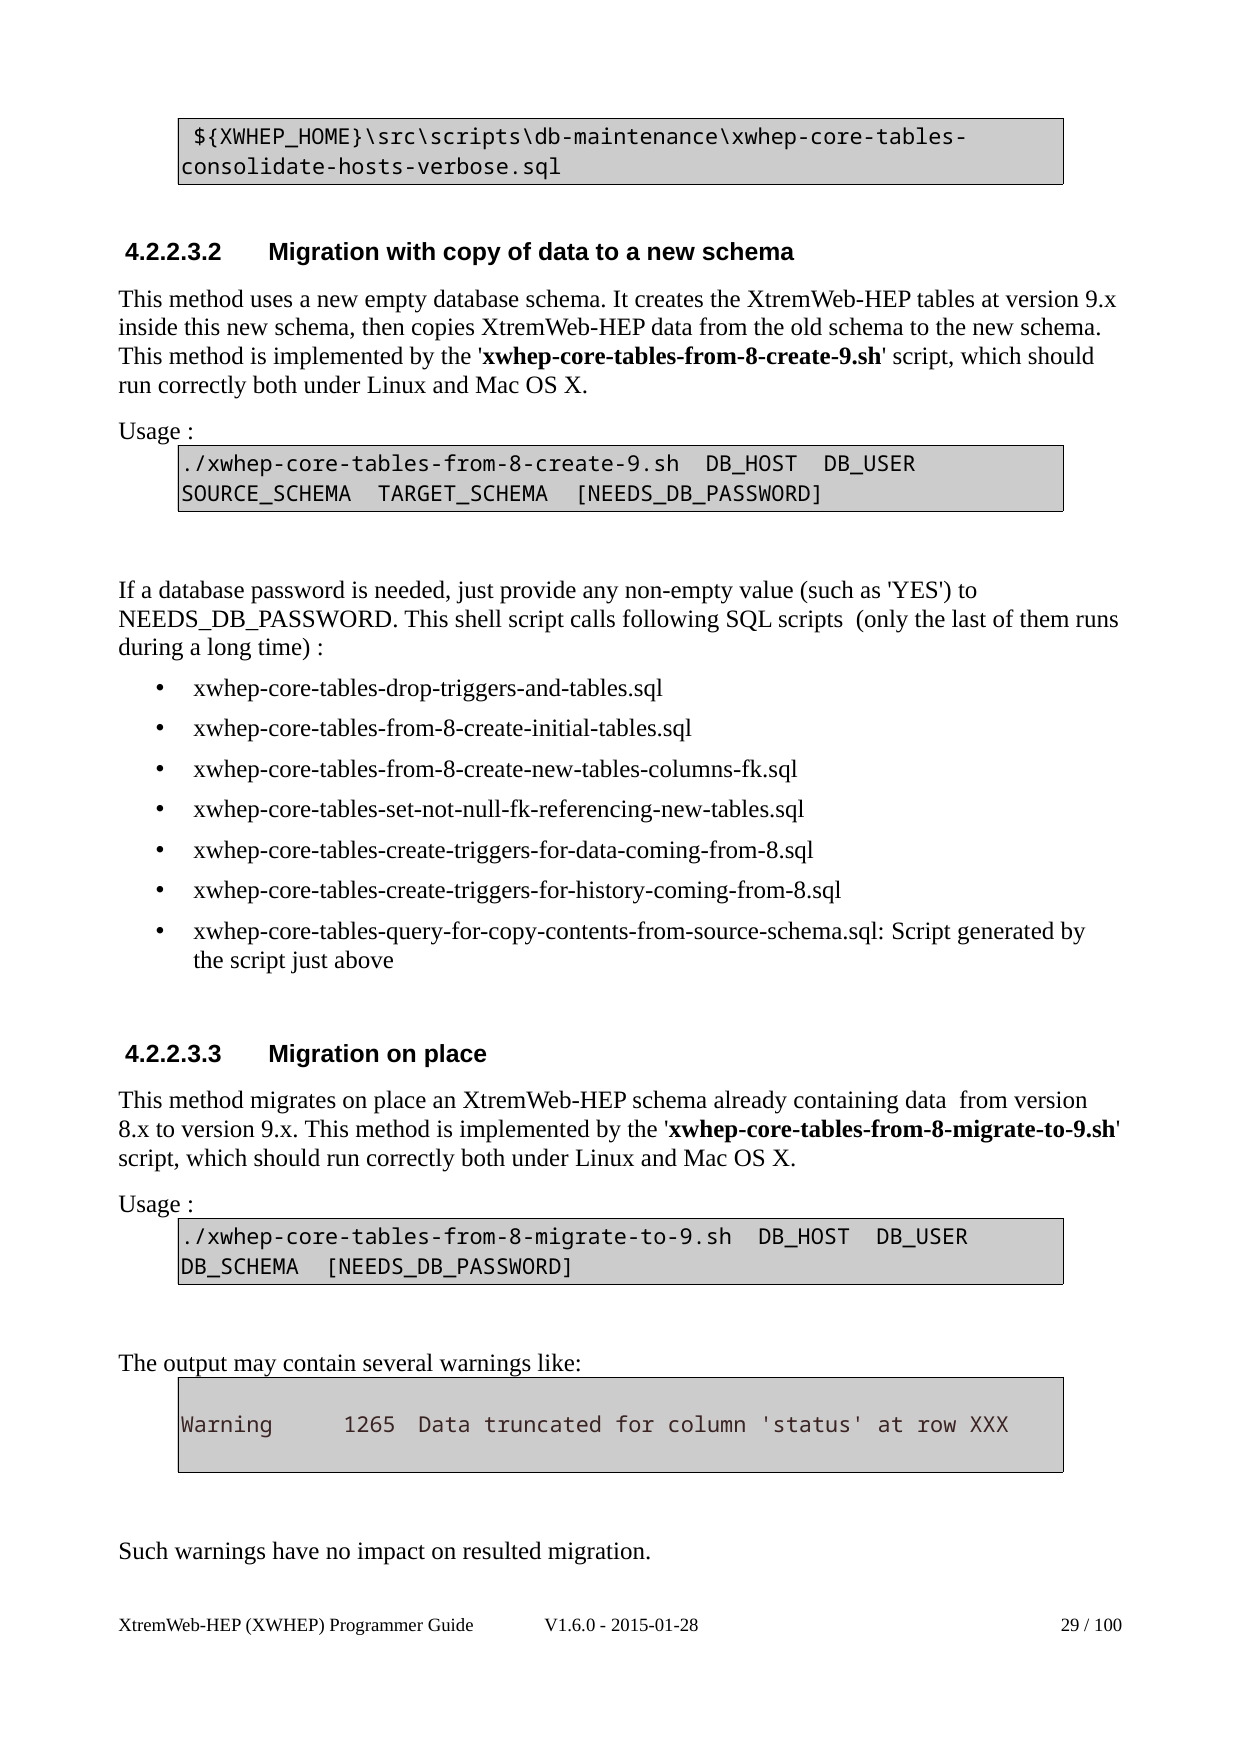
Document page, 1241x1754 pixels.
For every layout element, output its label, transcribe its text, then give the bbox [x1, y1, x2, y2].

subtitle Migration on place [118, 1039, 1122, 1068]
list xwhep-core-tables-set-not-null-fk-referencing-new-tables.sql [156, 794, 1122, 823]
list xwhep-core-tables-from-8-create-new-tables-columns-fk.sql [156, 754, 1122, 783]
list xwhep-core-tables-from-8-create-initial-tables.sql [156, 713, 1122, 742]
text This method uses a new empty database schema. It creates the XtremWeb-HEP tables at version 9.x inside this new schema, then copies XtremWeb-HEP data from the old schema to the new schema. This method is implemented by the 'xwhep-core-tables-from-8-create-9.sh' script, which should run correctly both under Linux and Mac OS X. [118, 284, 1122, 399]
subtitle Migration with copy of data to a new schema [118, 237, 1122, 266]
text ./xwhep-core-tables-from-8-create-9.sh DB_HOST DB_USER SOURCE_SCHEMA TARGET_SCHEMA [NEEDS_DB_PASSWORD] [179, 446, 1063, 511]
text Usage : [118, 416, 1122, 445]
text ./xwhep-core-tables-from-8-migrate-to-9.sh DB_HOST DB_USER DB_SCHEMA [NEEDS_DB_PASSWORD] [179, 1219, 1063, 1284]
text Warning 1265 Data truncated for column 'status' at row XXX [179, 1406, 1063, 1436]
text This method migrates on place an XtremWeb-HEP schema already containing data from version 8.x to version 9.x. This method is implemented by the 'xwhep-core-tables-from-8-migrate-to-9.sh' script, which should run correctly both under Linux and Mac OS X. [118, 1085, 1122, 1172]
list xwhep-core-tables-create-triggers-for-data-coming-from-8.sql [156, 835, 1122, 864]
text ${XWHEP_HOME}\src\scripts\db-maintenance\xwhep-core-tables-consolidate-hosts-verbose.sql [179, 119, 1063, 184]
list xwhep-core-tables-query-for-copy-contents-from-source-schema.sql: Script generated by the script just above [156, 916, 1122, 974]
text Usage : [118, 1189, 1122, 1218]
list xwhep-core-tables-drop-triggers-and-tables.sql [156, 673, 1122, 702]
text Such warnings have no impact on resulted migration. [118, 1536, 1122, 1565]
text If a database password is needed, just provide any non-empty value (such as 'YES') to NEEDS_DB_PASSWORD. This shell script calls following SQL scripts (only the last of them runs during a long time) : [118, 575, 1122, 661]
text The output may contain several warnings like: [118, 1348, 1122, 1377]
list xwhep-core-tables-create-triggers-for-history-coming-from-8.sql [156, 876, 1122, 904]
